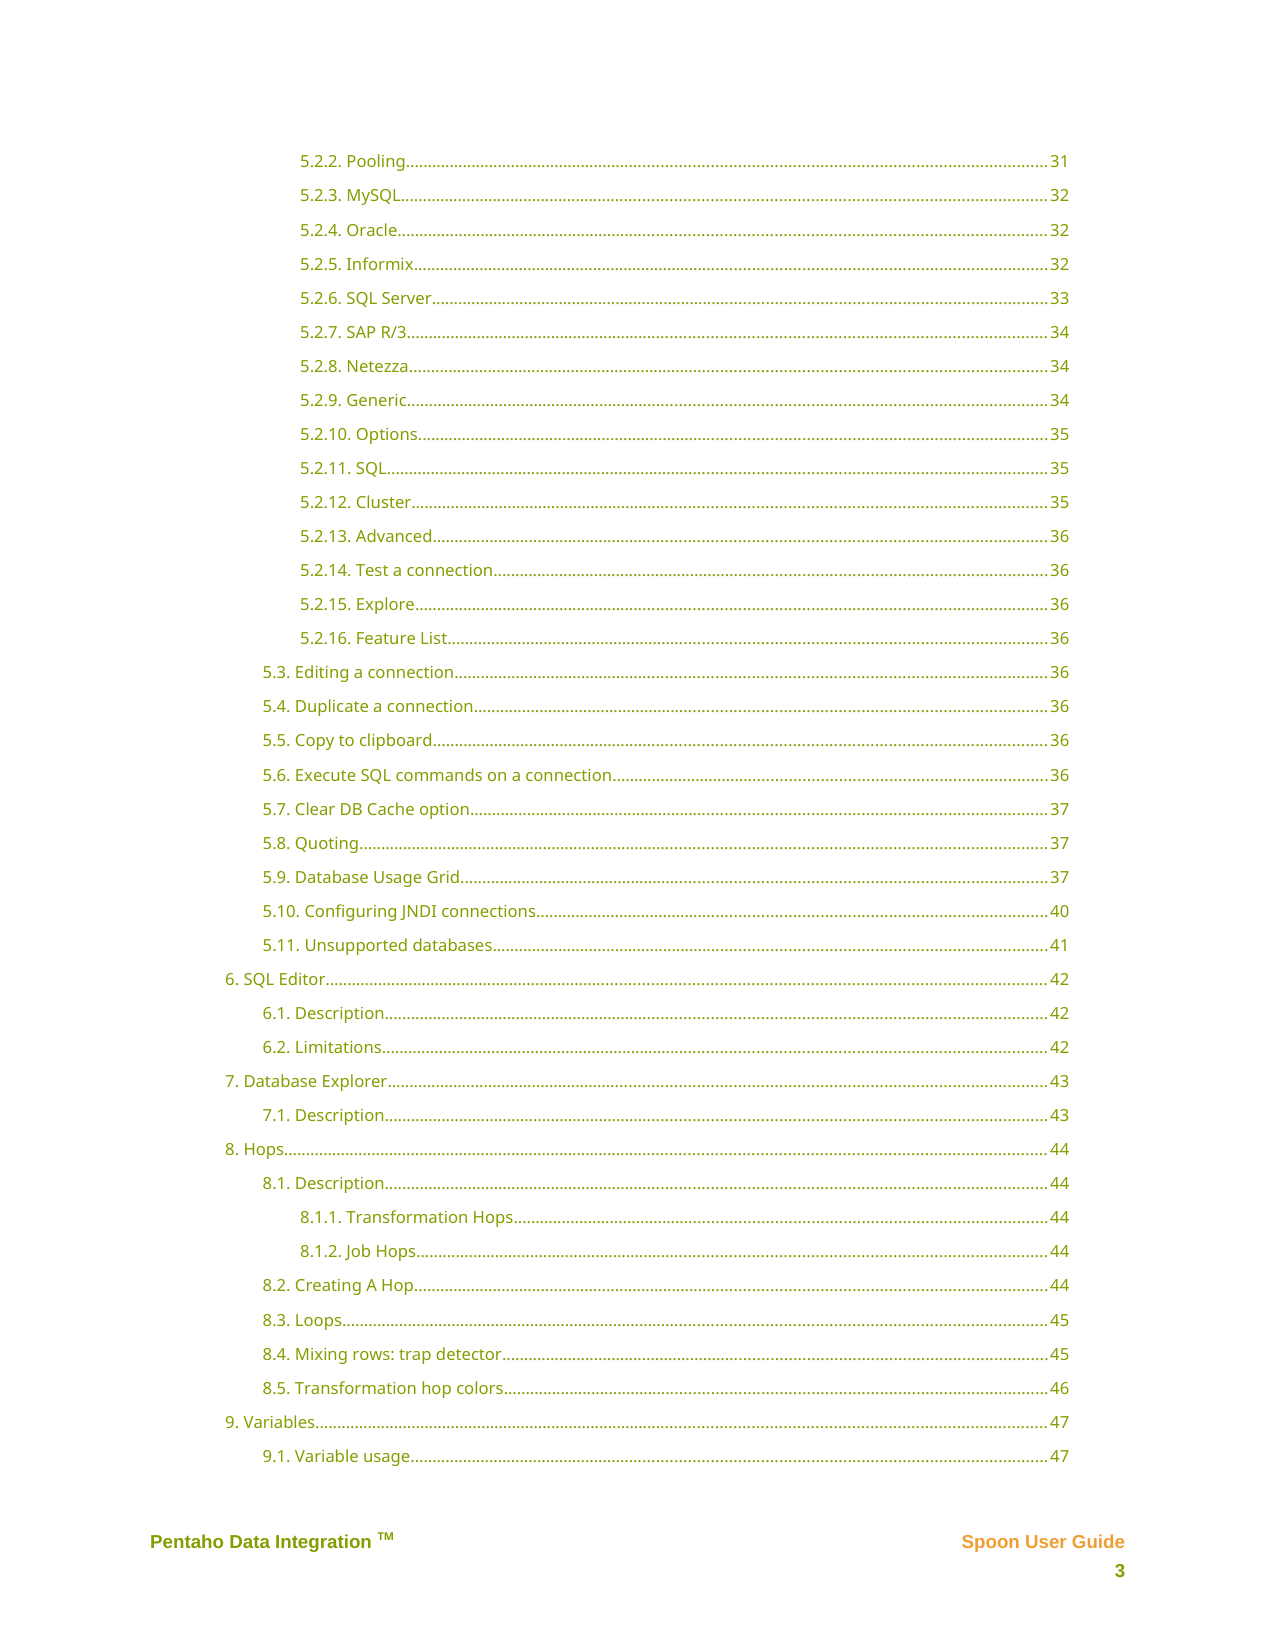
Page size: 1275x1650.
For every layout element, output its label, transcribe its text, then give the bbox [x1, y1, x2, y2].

text 6. SQL Editor 42 [225, 967, 1200, 990]
text 5.2.10. Options 35 [300, 422, 1125, 445]
text 9.1. Variable usage 47 [262, 1444, 1125, 1467]
text 5.4. Duplicate a connection 36 [262, 695, 1125, 718]
text 5.2.13. Advanced 36 [300, 525, 1125, 547]
text 5.2.16. Feature List 36 [300, 627, 1125, 649]
text 5.2.7. SAP R/3 34 [300, 320, 1125, 343]
text 8. Hops 44 [225, 1138, 1200, 1161]
text 5.3. Editing a connection 36 [262, 661, 1125, 684]
text 5.5. Copy to clipboard 36 [262, 729, 1125, 752]
text 8.1.2. Job Hops 44 [300, 1240, 1125, 1263]
text 5.6. Execute SQL commands on a connection 36 [262, 763, 1125, 786]
text 5.2.6. SQL Server 33 [300, 286, 1125, 309]
text 5.2.12. Cluster 35 [300, 491, 1125, 513]
text 5.2.2. Pooling 31 [300, 150, 1125, 173]
text 5.2.5. Informix 32 [300, 252, 1125, 275]
text 5.2.9. Generic 34 [300, 388, 1125, 411]
text 5.2.3. MySQL 32 [300, 184, 1125, 207]
text 7. Database Explorer 43 [225, 1070, 1200, 1092]
text 8.3. Loops 45 [262, 1308, 1125, 1331]
text 8.4. Mixing rows: trap detector 45 [262, 1342, 1125, 1365]
text 6.1. Description 42 [262, 1002, 1125, 1024]
text 9. Variables 47 [225, 1410, 1200, 1433]
text 5.2.4. Oracle 32 [300, 218, 1125, 241]
text 6.2. Limitations 42 [262, 1036, 1125, 1058]
text 8.1. Description 44 [262, 1172, 1125, 1194]
text 5.8. Quoting 37 [262, 831, 1125, 854]
text 5.11. Unsupported databases 41 [262, 933, 1125, 956]
text 5.7. Clear DB Cache option 37 [262, 797, 1125, 820]
text 5.2.14. Test a connection 36 [300, 559, 1125, 581]
text 5.2.15. Explore 36 [300, 593, 1125, 616]
text 5.9. Database Usage Grid 37 [262, 865, 1125, 888]
text 7.1. Description 43 [262, 1104, 1125, 1126]
text 8.2. Creating A Hop 44 [262, 1274, 1125, 1297]
text 8.1.1. Transformation Hops 44 [300, 1206, 1125, 1229]
text 5.2.11. SQL 35 [300, 457, 1125, 479]
text 8.5. Transformation hop colors 46 [262, 1376, 1125, 1399]
text 5.10. Configuring JNDI connections 40 [262, 899, 1125, 922]
text 5.2.8. Netezza 34 [300, 354, 1125, 377]
